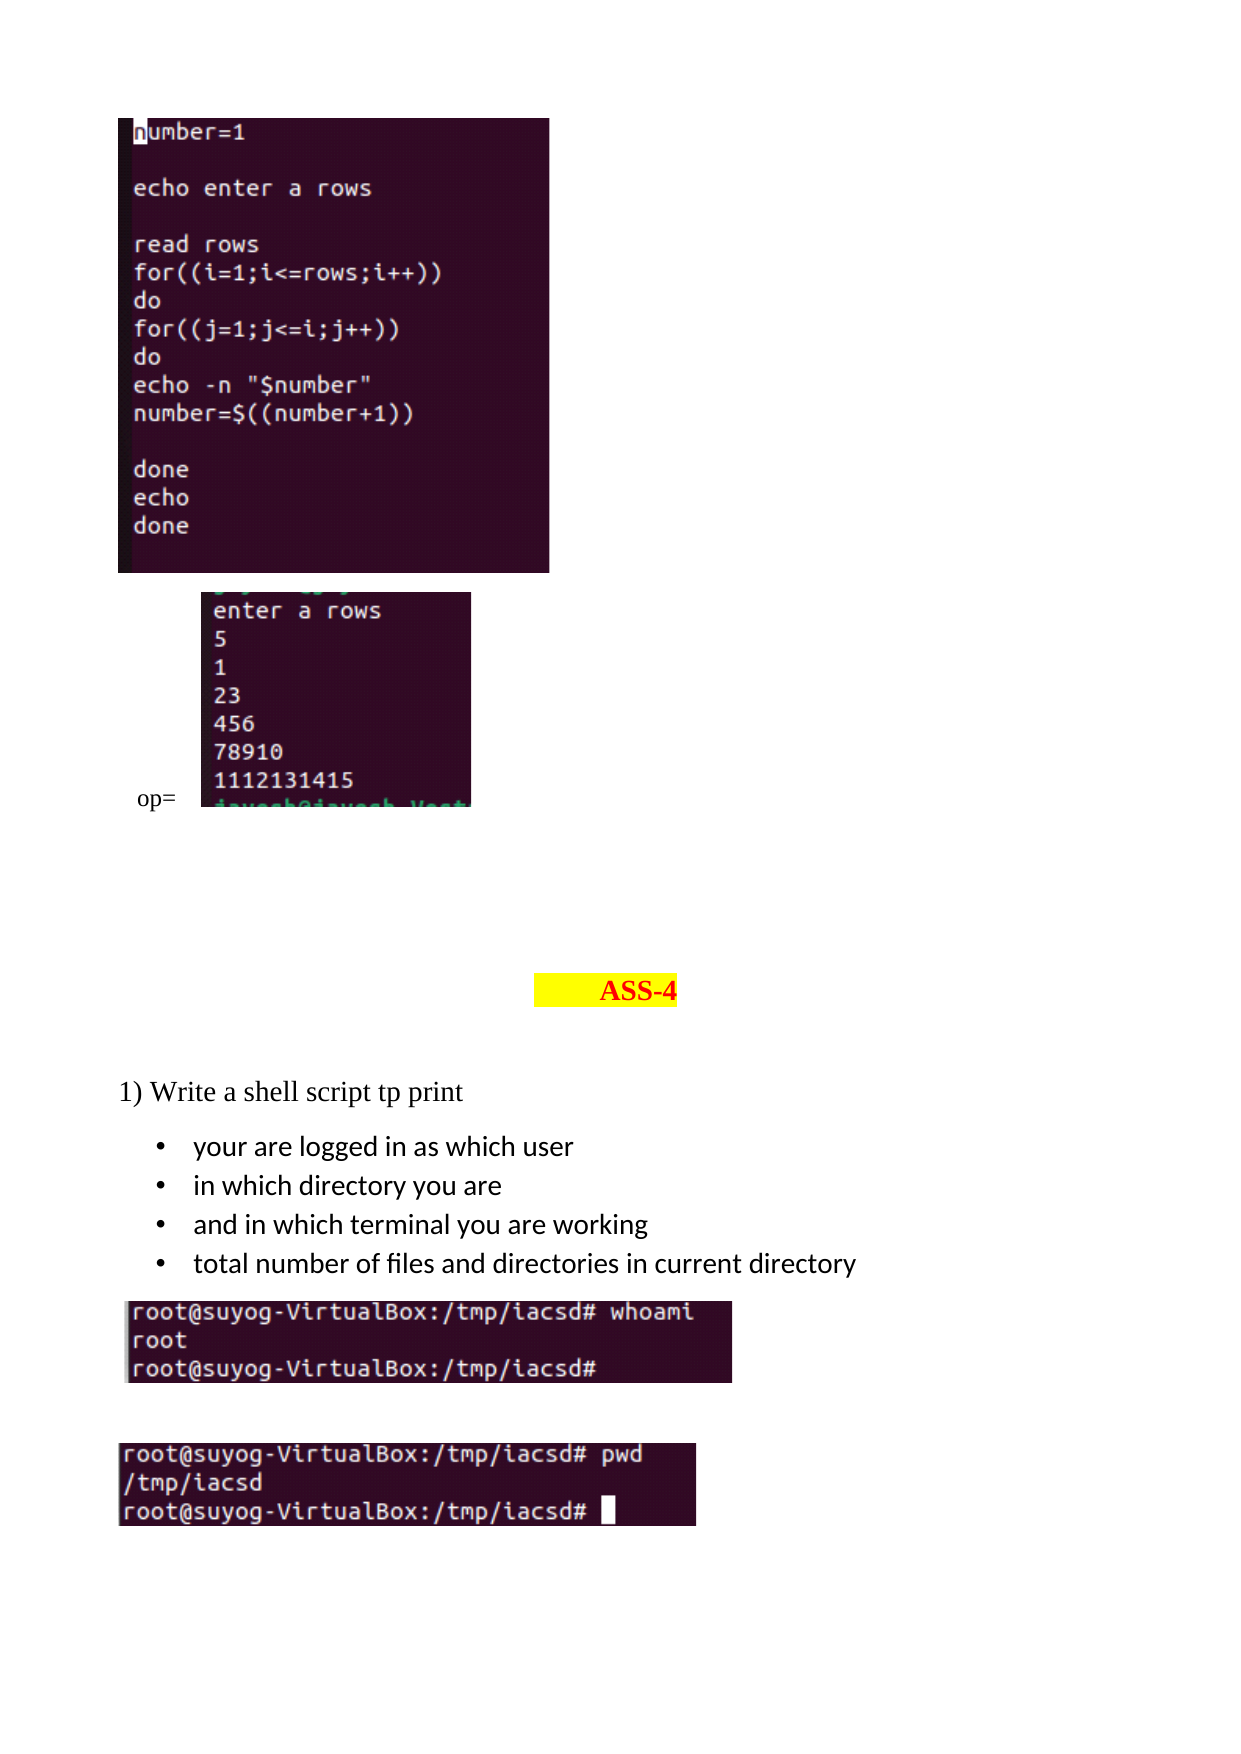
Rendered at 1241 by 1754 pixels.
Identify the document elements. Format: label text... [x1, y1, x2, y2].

list in which directory you are [156, 1167, 1122, 1203]
list your are logged in as which user [156, 1128, 1122, 1163]
text ASS-4 [118, 973, 1122, 1007]
text op= [118, 592, 1122, 812]
list and in which terminal you are working [156, 1206, 1122, 1242]
list total number of files and directories in current directory [156, 1245, 1122, 1281]
text 1) Write a shell script tp print [118, 1074, 1122, 1108]
